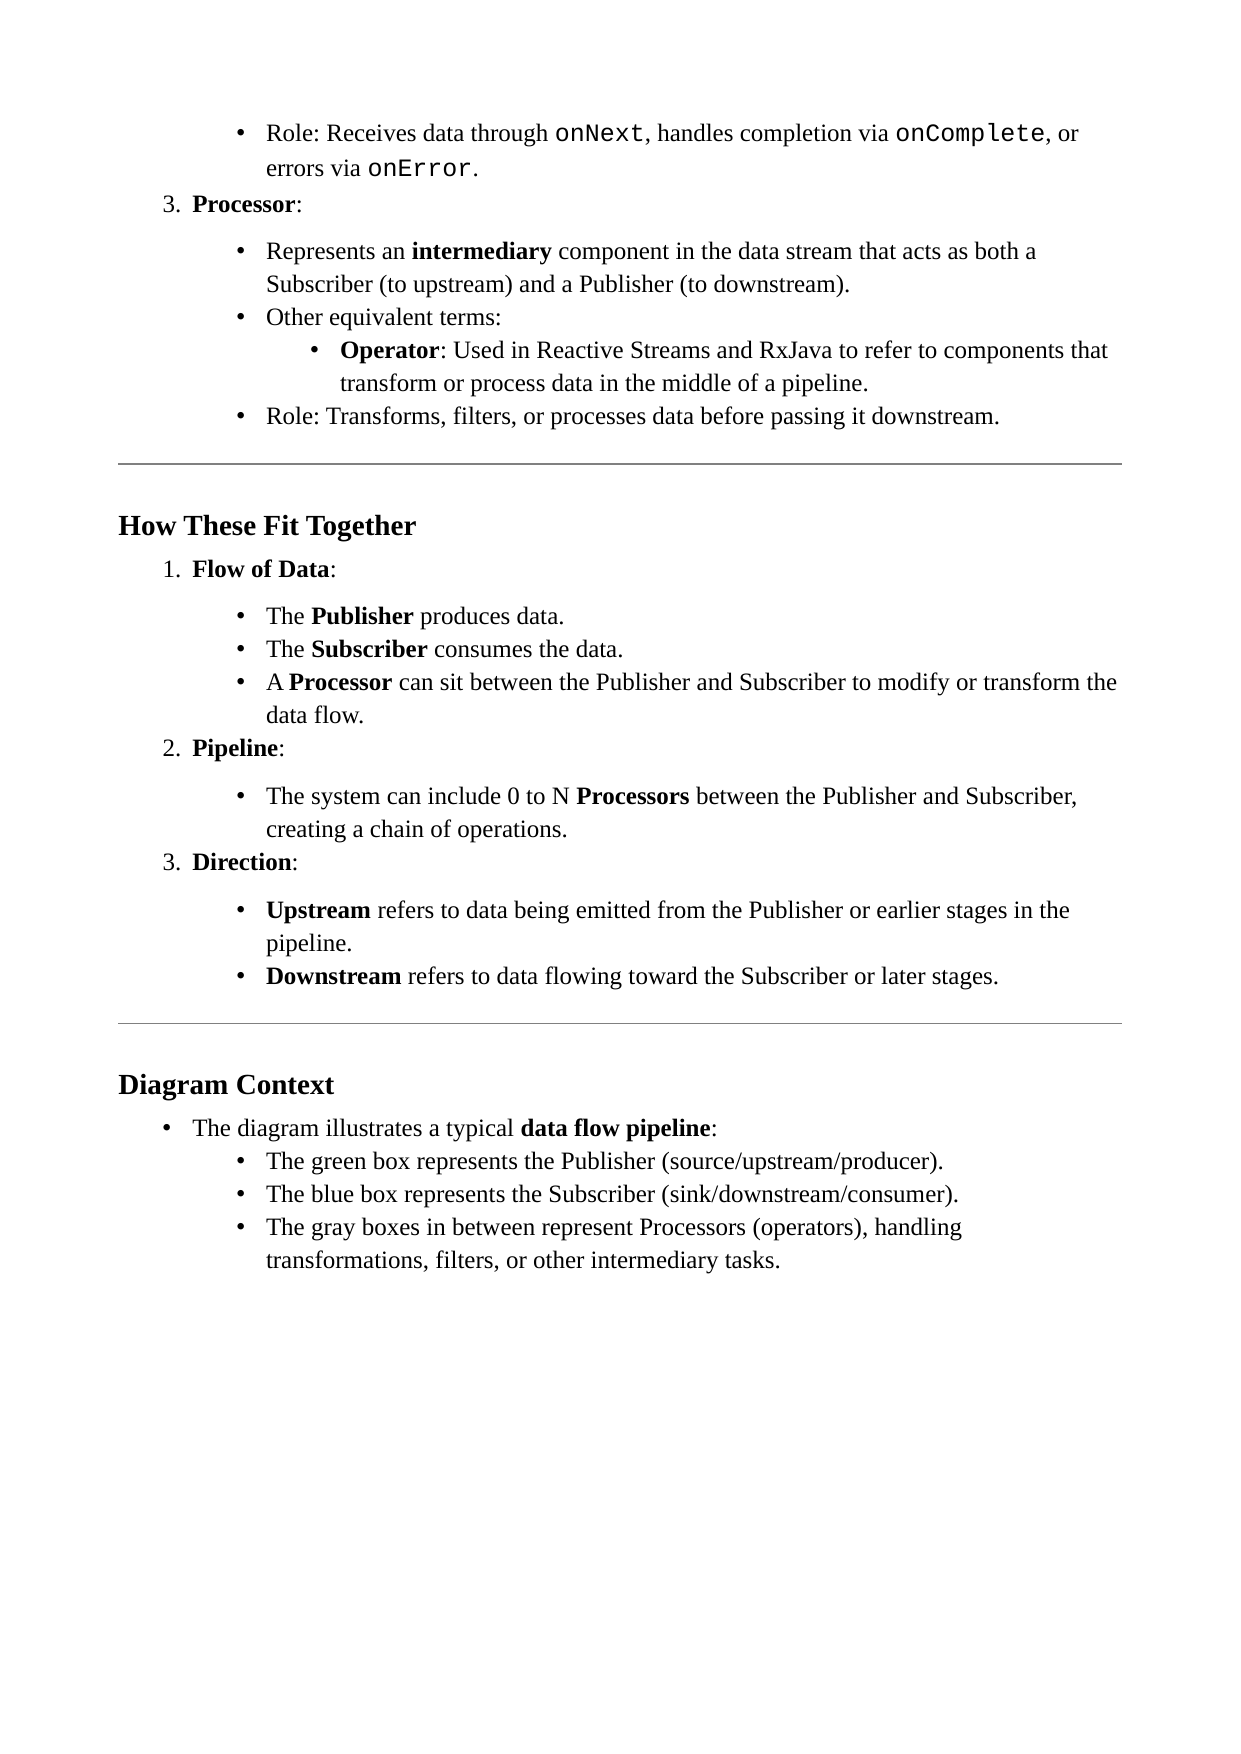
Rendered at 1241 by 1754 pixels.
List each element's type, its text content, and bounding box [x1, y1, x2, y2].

list Flow of Data: [162, 554, 1122, 583]
list Direction: [162, 847, 1122, 876]
list The diagram illustrates a typical data flow pipeline: [162, 1113, 1122, 1142]
list Represents an intermediary component in the data stream that acts as both a Subscriber (to upstream) and a Publisher (to downstream). [236, 236, 1122, 298]
list Downstream refers to data flowing toward the Subscriber or later stages. [236, 961, 1122, 989]
list Pipeline: [162, 733, 1122, 762]
list Role: Receives data through onNext, handles completion via onComplete, or errors via onError. [236, 118, 1122, 184]
list Role: Transforms, filters, or processes data before passing it downstream. [236, 401, 1122, 430]
list Upstream refers to data being emitted from the Publisher or earlier stages in the pipeline. [236, 895, 1122, 957]
list Other equivalent terms: [236, 302, 1122, 331]
subtitle How These Fit Together [118, 508, 1122, 541]
list The Subscriber consumes the data. [236, 634, 1122, 663]
subtitle Diagram Context [118, 1067, 1122, 1101]
list Operator: Used in Reactive Streams and RxJava to refer to components that transform or process data in the middle of a pipeline. [310, 335, 1122, 397]
list The Publisher produces data. [236, 601, 1122, 630]
list The green box represents the Publisher (source/upstream/producer). [236, 1146, 1122, 1175]
list A Processor can sit between the Publisher and Subscriber to modify or transform the data flow. [236, 667, 1122, 729]
list Processor: [162, 189, 1122, 217]
list The gray boxes in between represent Processors (operators), handling transformations, filters, or other intermediary tasks. [236, 1212, 1122, 1274]
list The blue box represents the Subscriber (sink/downstream/consumer). [236, 1179, 1122, 1208]
list The system can include 0 to N Processors between the Publisher and Subscriber, creating a chain of operations. [236, 781, 1122, 843]
